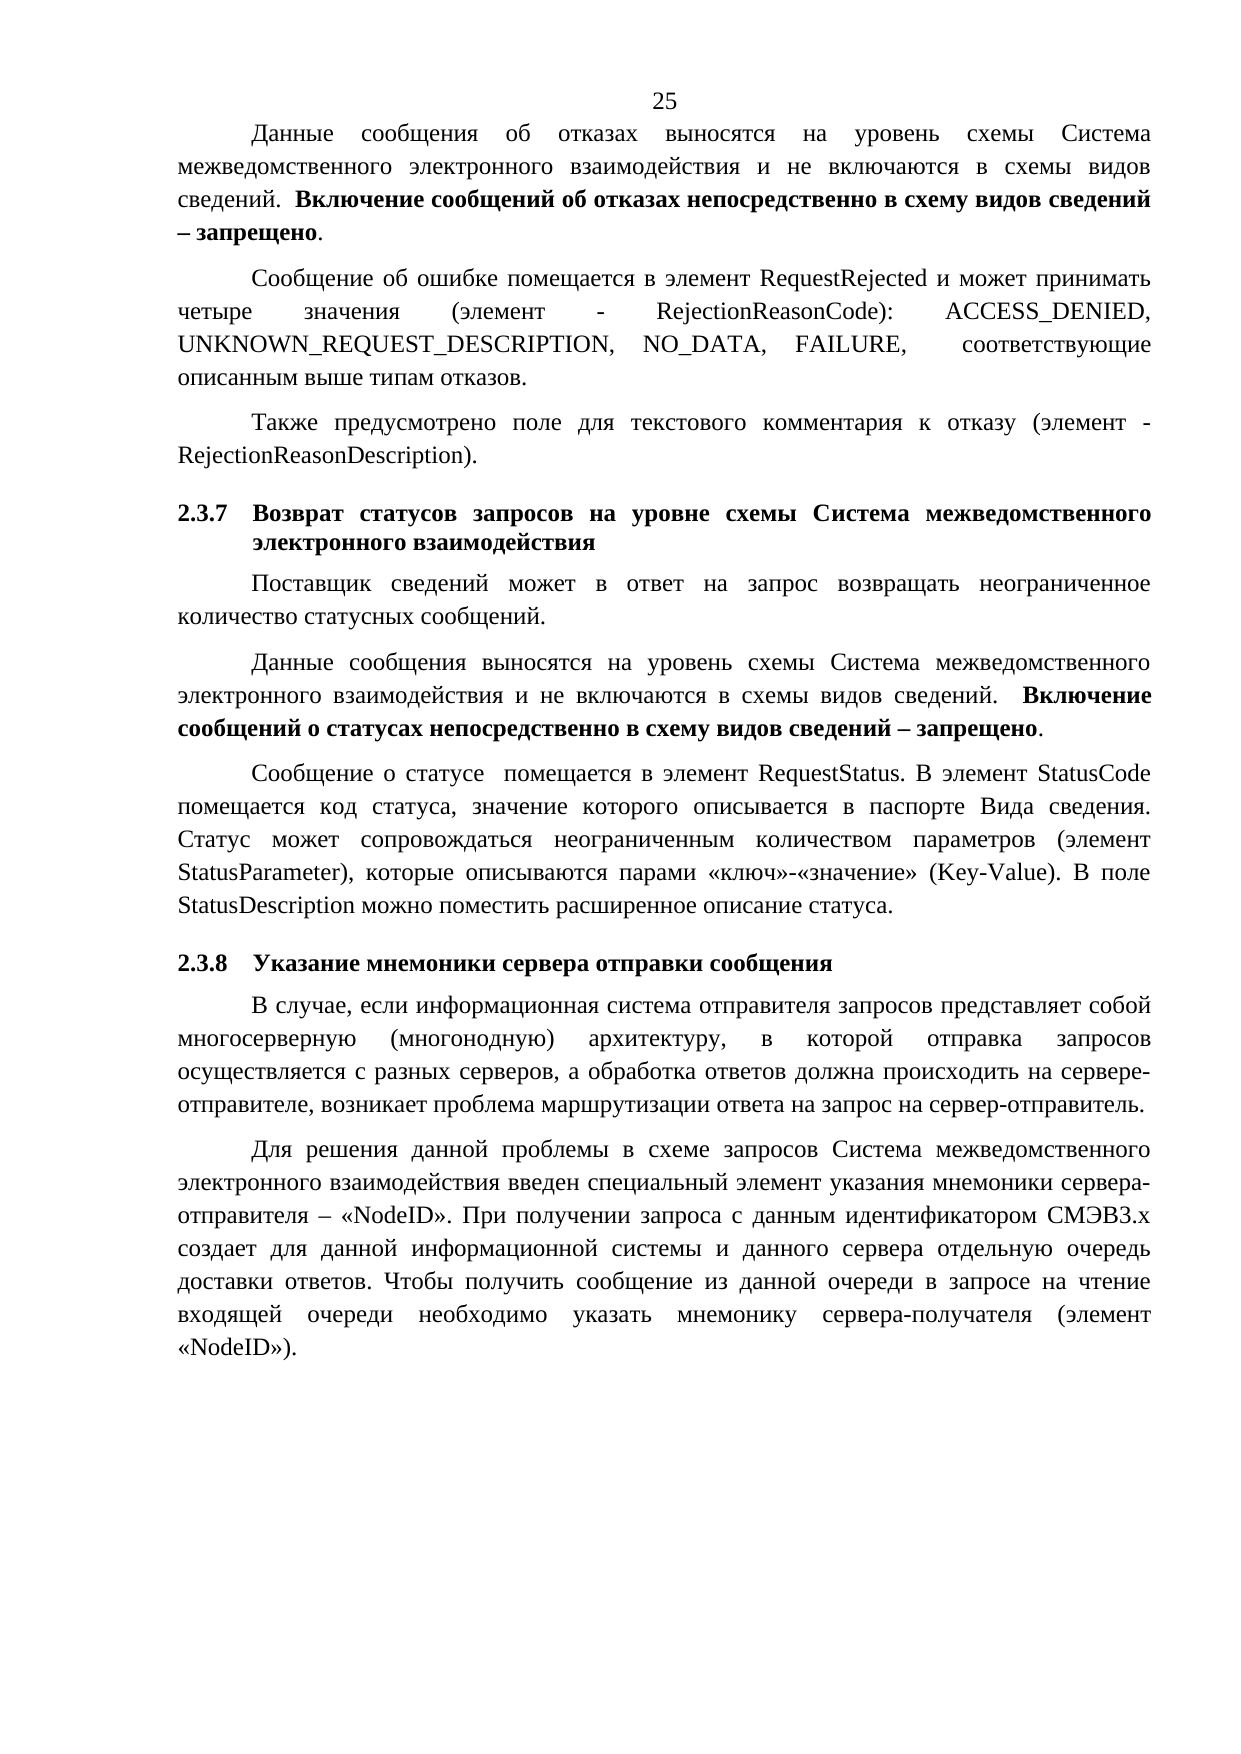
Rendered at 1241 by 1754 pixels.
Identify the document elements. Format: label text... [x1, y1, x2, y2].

text Сообщение об ошибке помещается в элемент RequestRejected и может принимать четыре значения (элемент - RejectionReasonCode): ACCESS_DENIED, UNKNOWN_REQUEST_DESCRIPTION, NO_DATA, FAILURE, соответствующие описанным выше типам отказов. [177, 263, 1152, 391]
subtitle Возврат статусов запросов на уровне схемы Система межведомственного электронного взаимодействия [177, 498, 1152, 556]
text Для решения данной проблемы в схеме запросов Система межведомственного электронного взаимодействия введен специальный элемент указания мнемоники сервера-отправителя – «NodeID». При получении запроса с данным идентификатором СМЭВ3.х создает для данной информационной системы и данного сервера отдельную очередь доставки ответов. Чтобы получить сообщение из данной очереди в запросе на чтение входящей очереди необходимо указать мнемонику сервера-получателя (элемент «NodeID»). [177, 1134, 1152, 1361]
subtitle Указание мнемоники сервера отправки сообщения [177, 948, 1152, 977]
text Также предусмотрено поле для текстового комментария к отказу (элемент - RejectionReasonDescription). [177, 407, 1152, 469]
text Данные сообщения об отказах выносятся на уровень схемы Система межведомственного электронного взаимодействия и не включаются в схемы видов сведений. Включение сообщений об отказах непосредственно в схему видов сведений – запрещено. [177, 118, 1152, 246]
text Данные сообщения выносятся на уровень схемы Система межведомственного электронного взаимодействия и не включаются в схемы видов сведений. Включение сообщений о статусах непосредственно в схему видов сведений – запрещено. [177, 647, 1152, 742]
text Сообщение о статусе помещается в элемент RequestStatus. В элемент StatusCode помещается код статуса, значение которого описывается в паспорте Вида сведения. Статус может сопровождаться неограниченным количеством параметров (элемент StatusParameter), которые описываются парами «ключ»-«значение» (Key-Value). В поле StatusDescription можно поместить расширенное описание статуса. [177, 758, 1152, 919]
text Поставщик сведений может в ответ на запрос возвращать неограниченное количество статусных сообщений. [177, 568, 1152, 630]
text В случае, если информационная система отправителя запросов представляет собой многосерверную (многонодную) архитектуру, в которой отправка запросов осуществляется с разных серверов, а обработка ответов должна происходить на сервере-отправителе, возникает проблема маршрутизации ответа на запрос на сервер-отправитель. [177, 990, 1152, 1118]
